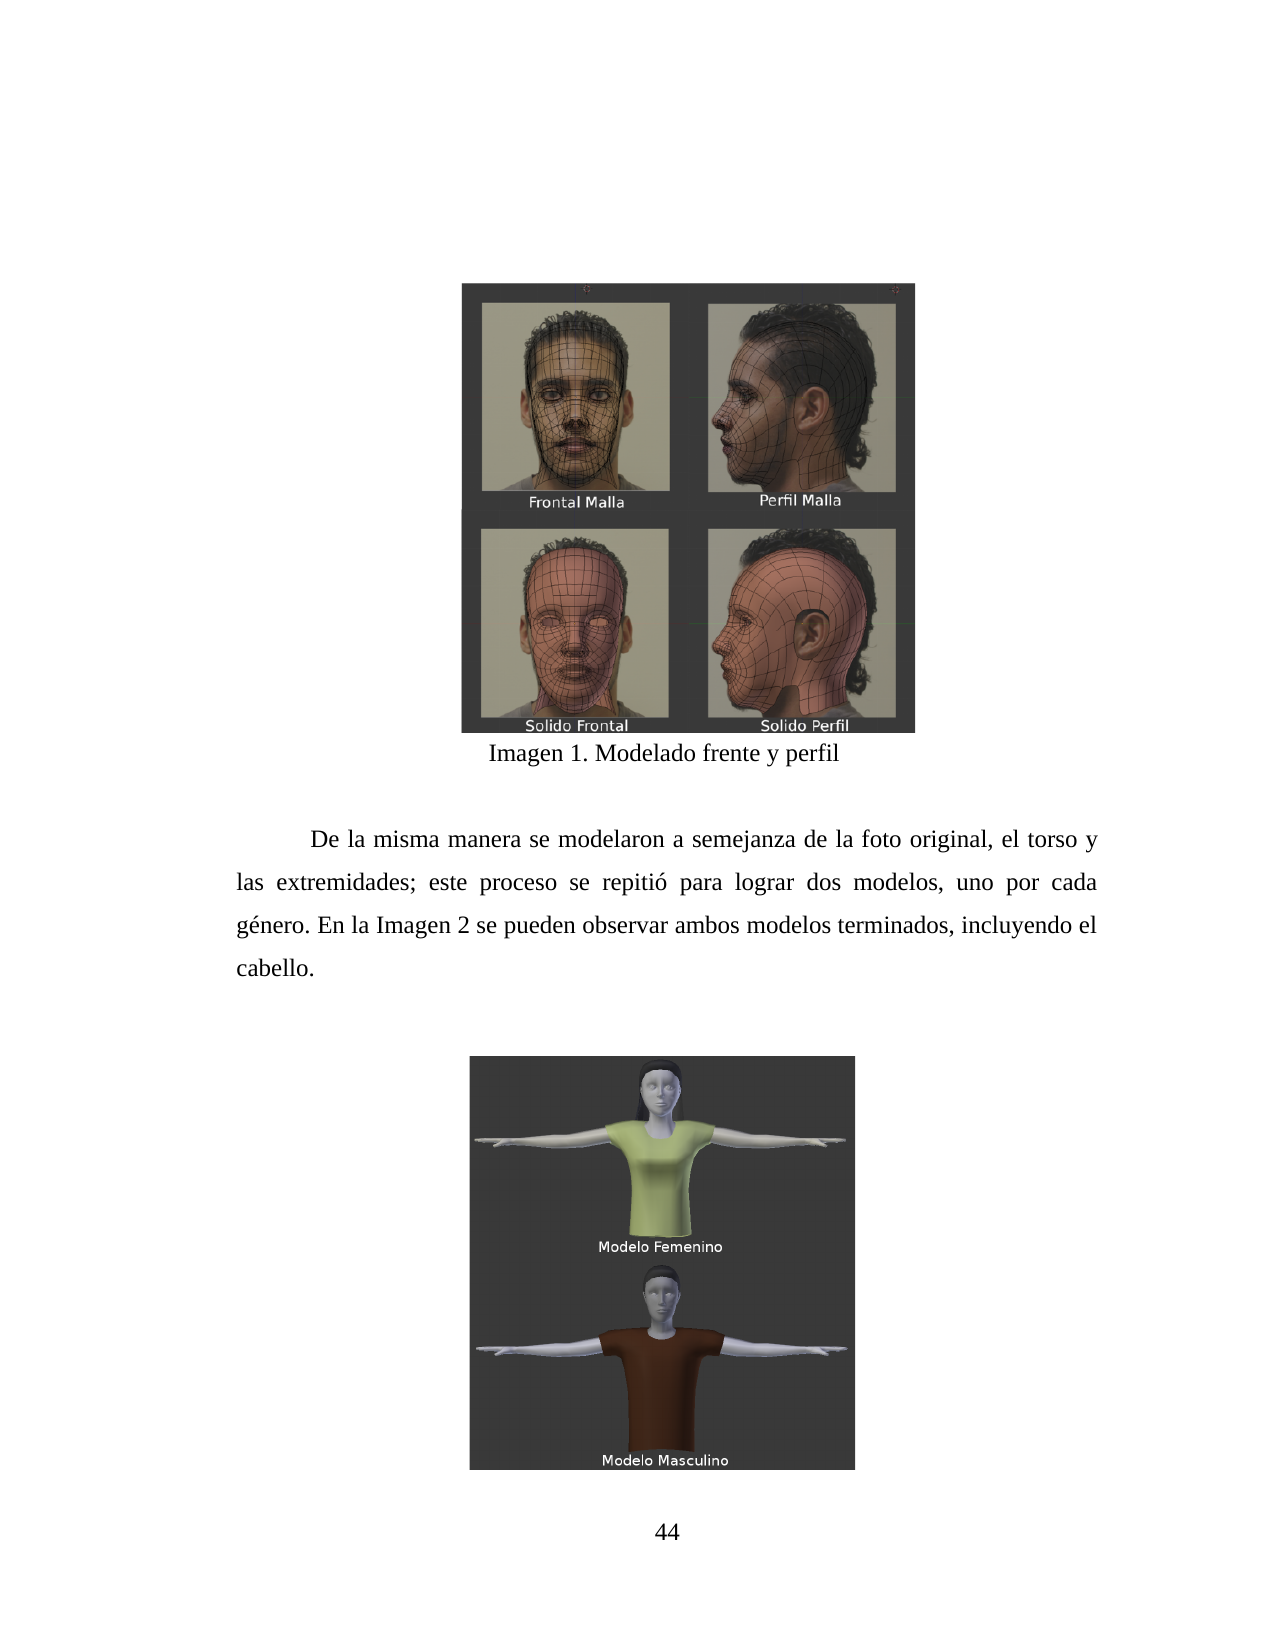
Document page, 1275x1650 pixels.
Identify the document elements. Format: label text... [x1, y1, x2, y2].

text Imagen 1. Modelado frente y perfil [236, 781, 1098, 810]
text De la misma manera se modelaron a semejanza de la foto original, el torso y las extremidades; este proceso se repitió para lograr dos modelos, uno por cada género. En la Imagen 2 se pueden observar ambos modelos terminados, incluyendo el cabello. [236, 867, 1098, 1025]
picture [469, 1099, 856, 1514]
picture [461, 327, 916, 777]
